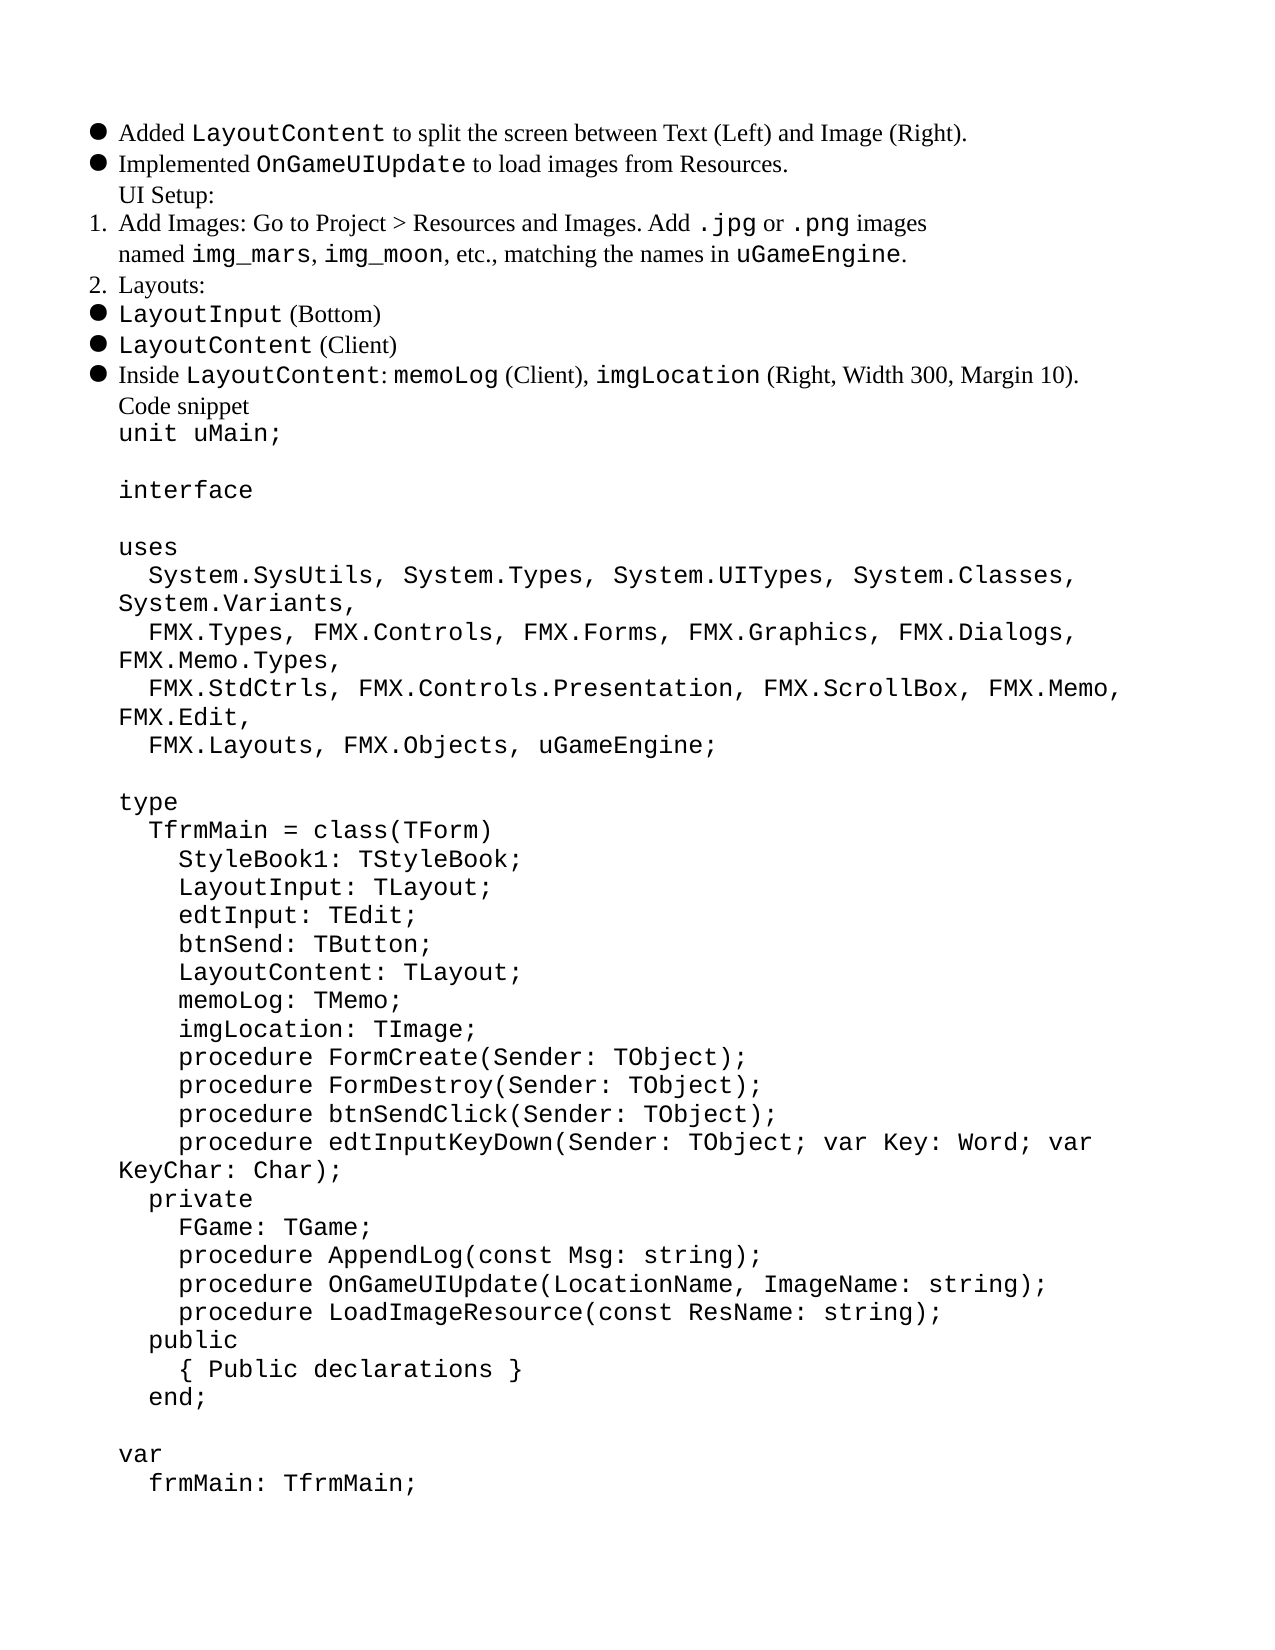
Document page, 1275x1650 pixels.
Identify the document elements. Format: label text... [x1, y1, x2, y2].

text procedure edtInputKeyDown(Sender: TObject; var Key: Word; var KeyChar: Char); [118, 1130, 1157, 1186]
text procedure LoadImageResource(const ResName: string); [118, 1300, 1157, 1328]
text type [118, 790, 1157, 818]
text edtInput: TEdit; [118, 903, 1157, 931]
text imgLocation: TImage; [118, 1016, 1157, 1045]
text procedure AppendLog(const Msg: string); [118, 1243, 1157, 1271]
list Layouts: [118, 270, 1157, 299]
list Inside LayoutContent: memoLog (Client), imgLocation (Right, Width 300, Margin 10). [118, 361, 1157, 391]
text LayoutContent: TLayout; [118, 960, 1157, 988]
text private [118, 1186, 1157, 1215]
list Add Images: Go to Project > Resources and Images. Add .jpg or .png images named img_mars, img_moon, etc., matching the names in uGameEngine. [118, 208, 1157, 270]
text var [118, 1442, 1157, 1470]
text btnSend: TButton; [118, 931, 1157, 960]
text procedure FormCreate(Sender: TObject); [118, 1045, 1157, 1073]
text FGame: TGame; [118, 1215, 1157, 1243]
text unit uMain; [118, 420, 1157, 448]
text interface [118, 477, 1157, 506]
text procedure OnGameUIUpdate(LocationName, ImageName: string); [118, 1271, 1157, 1300]
list LayoutContent (Client) [118, 330, 1157, 361]
text UI Setup: [118, 180, 1157, 208]
text FMX.Layouts, FMX.Objects, uGameEngine; [118, 733, 1157, 761]
list Added LayoutContent to split the screen between Text (Left) and Image (Right). [118, 118, 1157, 149]
text frmMain: TfrmMain; [118, 1470, 1157, 1498]
text memoLog: TMemo; [118, 988, 1157, 1016]
list LayoutInput (Bottom) [118, 299, 1157, 330]
text end; [118, 1385, 1157, 1413]
text public [118, 1328, 1157, 1356]
text procedure FormDestroy(Sender: TObject); [118, 1073, 1157, 1101]
text { Public declarations } [118, 1356, 1157, 1385]
list Implemented OnGameUIUpdate to load images from Resources. [118, 149, 1157, 180]
text StyleBook1: TStyleBook; [118, 846, 1157, 875]
text uses [118, 534, 1157, 563]
text procedure btnSendClick(Sender: TObject); [118, 1101, 1157, 1130]
text System.SysUtils, System.Types, System.UITypes, System.Classes, System.Variants, [118, 563, 1157, 619]
text LayoutInput: TLayout; [118, 875, 1157, 903]
text FMX.Types, FMX.Controls, FMX.Forms, FMX.Graphics, FMX.Dialogs, FMX.Memo.Types, [118, 619, 1157, 676]
text FMX.StdCtrls, FMX.Controls.Presentation, FMX.ScrollBox, FMX.Memo, FMX.Edit, [118, 676, 1157, 733]
text Code snippet [118, 391, 1157, 420]
text TfrmMain = class(TForm) [118, 818, 1157, 846]
